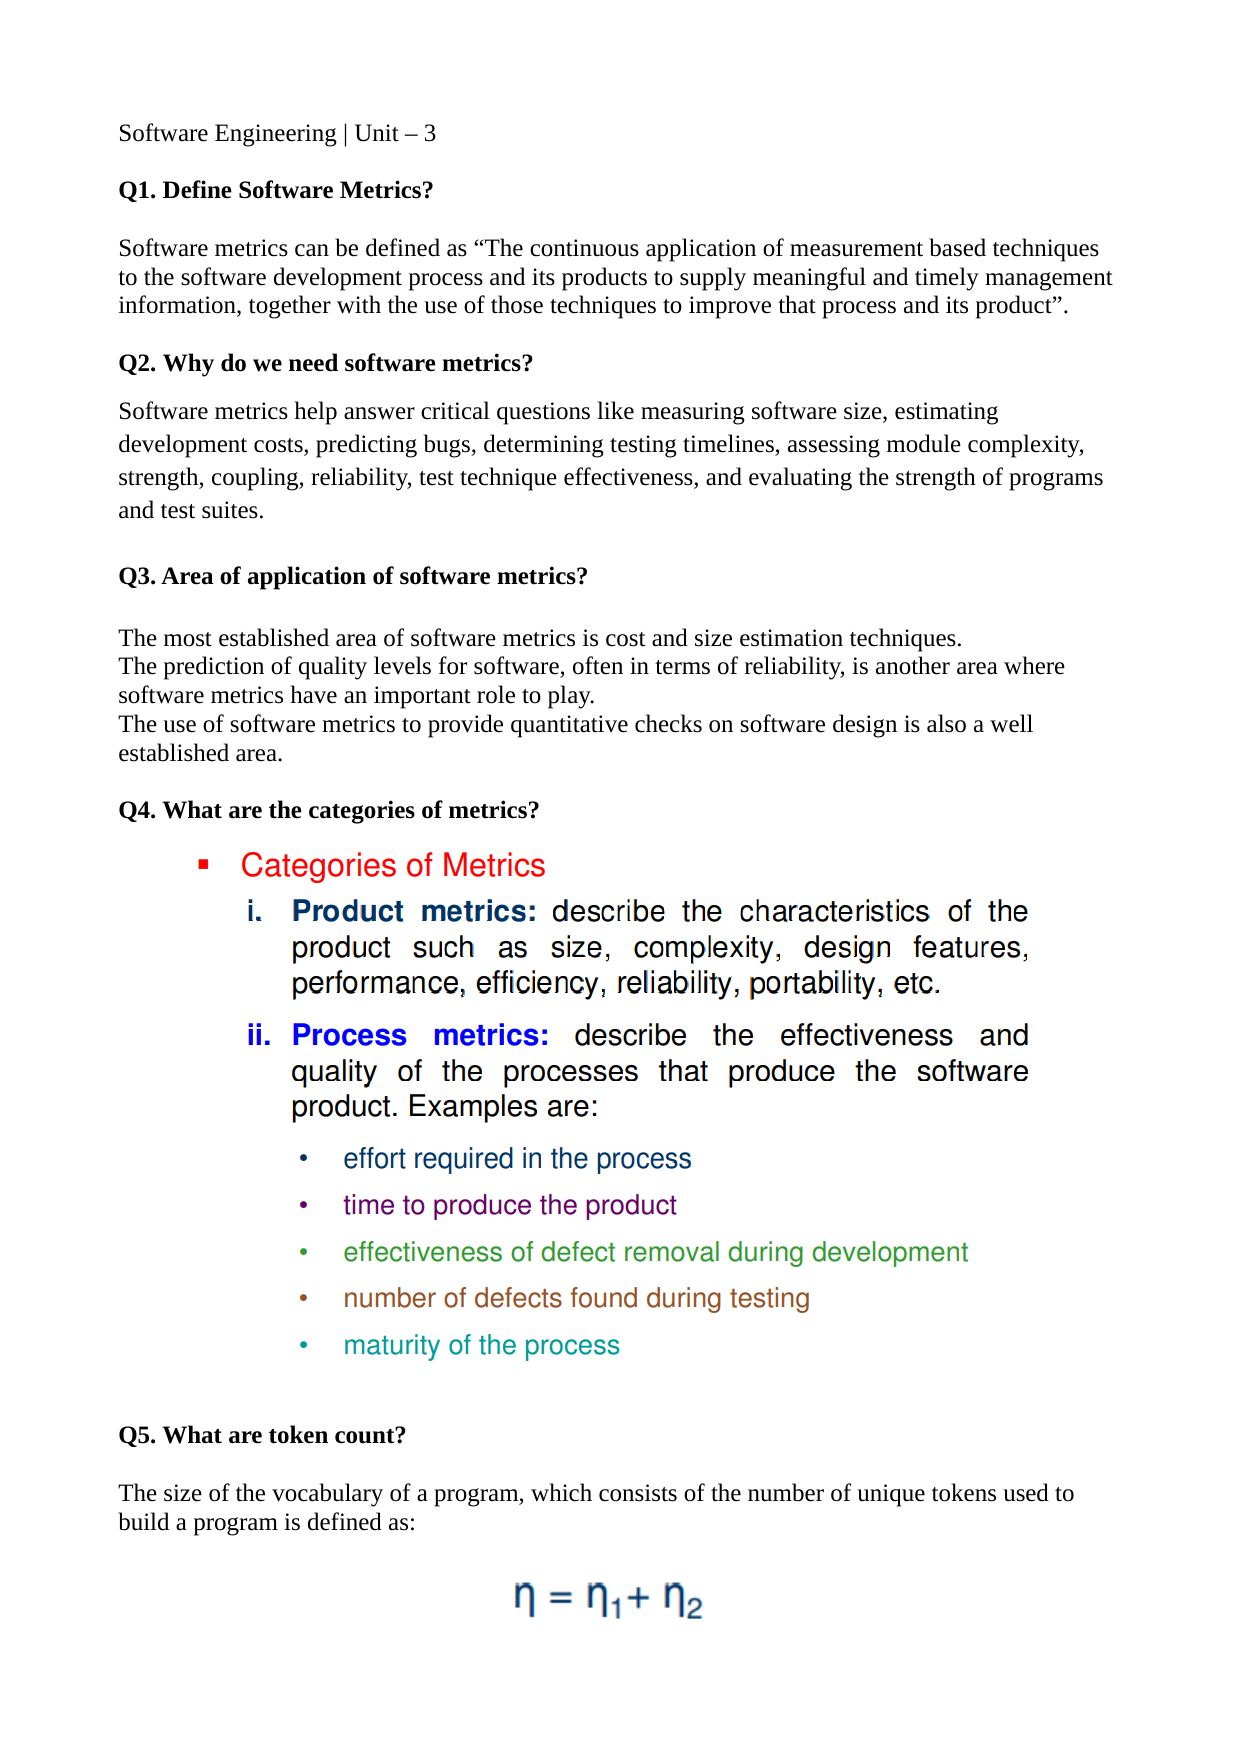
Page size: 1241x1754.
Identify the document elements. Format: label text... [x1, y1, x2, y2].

picture [190, 844, 1051, 1363]
text Software metrics help answer critical questions like measuring software size, estimating development costs, predicting bugs, determining testing timelines, assessing module complexity, strength, coupling, reliability, test technique effectiveness, and evaluating the strength of programs and test suites. [118, 396, 1122, 523]
text Q5. What are token count? [118, 1420, 1122, 1449]
text Software metrics can be defined as “The continuous application of measurement based techniques to the software development process and its products to supply meaningful and timely management information, together with the use of those techniques to improve that process and its product”. [118, 233, 1122, 319]
text Q3. Area of application of software metrics? [118, 561, 1122, 589]
text The prediction of quality levels for software, often in terms of reliability, is another area where software metrics have an important role to play. [118, 651, 1122, 709]
text The use of software metrics to provide quantitative checks on software design is also a well established area. [118, 709, 1122, 766]
text The size of the vocabulary of a program, which consists of the number of unique tokens used to build a program is defined as: [118, 1478, 1122, 1535]
text Software Engineering | Unit – 3 [118, 118, 1122, 147]
text Q1. Define Software Metrics? [118, 176, 1122, 204]
text Q4. What are the categories of metrics? [118, 795, 1122, 824]
text The most established area of software metrics is cost and size estimation techniques. [118, 623, 1122, 651]
picture [482, 1553, 737, 1633]
text Q2. Why do we need software metrics? [118, 348, 1122, 377]
